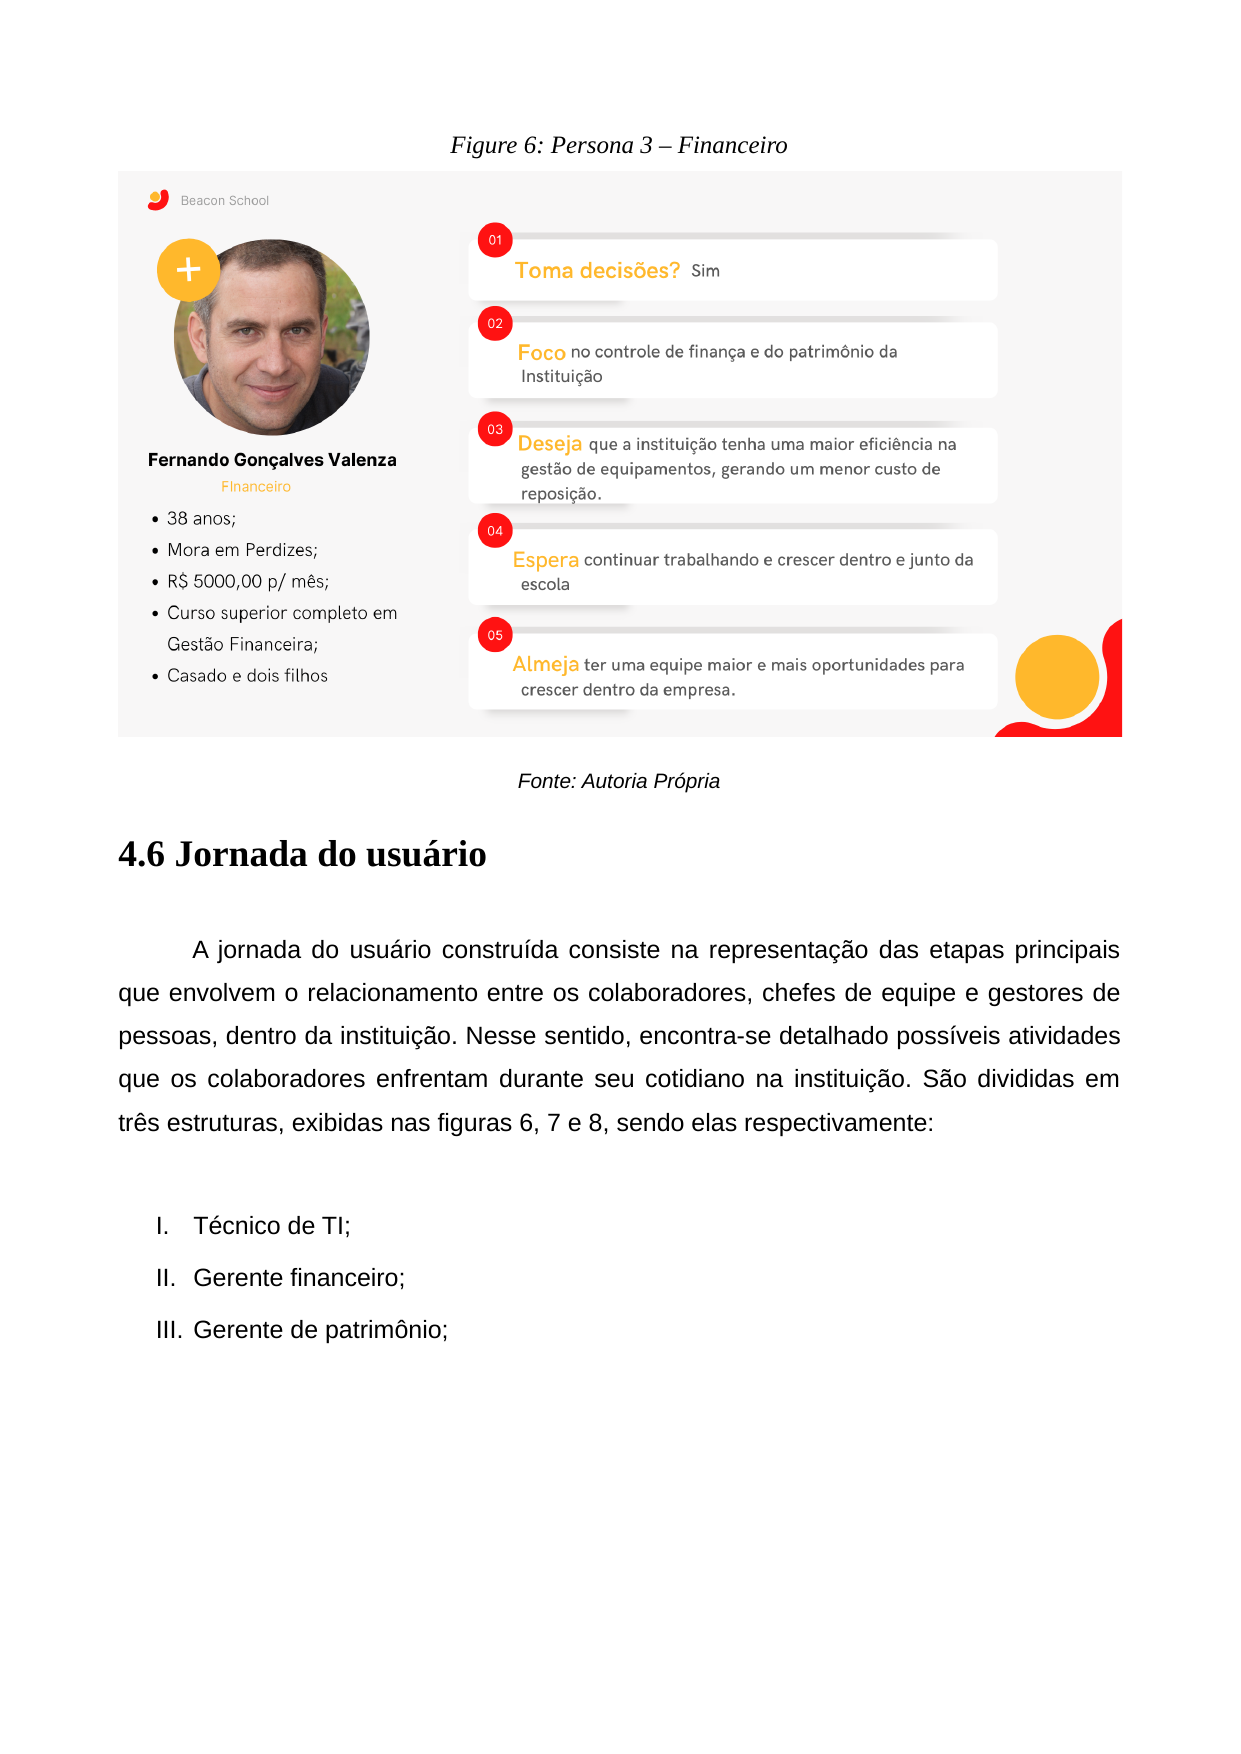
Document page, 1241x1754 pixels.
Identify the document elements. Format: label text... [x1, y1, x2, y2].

list Técnico de TI; [156, 1211, 1122, 1240]
list Gerente financeiro; [156, 1263, 1122, 1292]
picture [118, 171, 1123, 737]
text Fonte: Autoria Própria [118, 737, 1122, 793]
text Figure 6: Persona 3 – Financeiro [118, 131, 1122, 159]
text A jornada do usuário construída consiste na representação das etapas principais que envolvem o relacionamento entre os colaboradores, chefes de equipe e gestores de pessoas, dentro da instituição. Nesse sentido, encontra-se detalhado possíveis atividades que os colaboradores enfrentam durante seu cotidiano na instituição. São divididas em três estruturas, exibidas nas figuras 6, 7 e 8, sendo elas respectivamente: [118, 935, 1122, 1136]
subtitle 4.6 Jornada do usuário [118, 832, 1122, 875]
text [118, 159, 1122, 171]
list Gerente de patrimônio; [156, 1314, 1122, 1343]
text [118, 118, 1122, 131]
